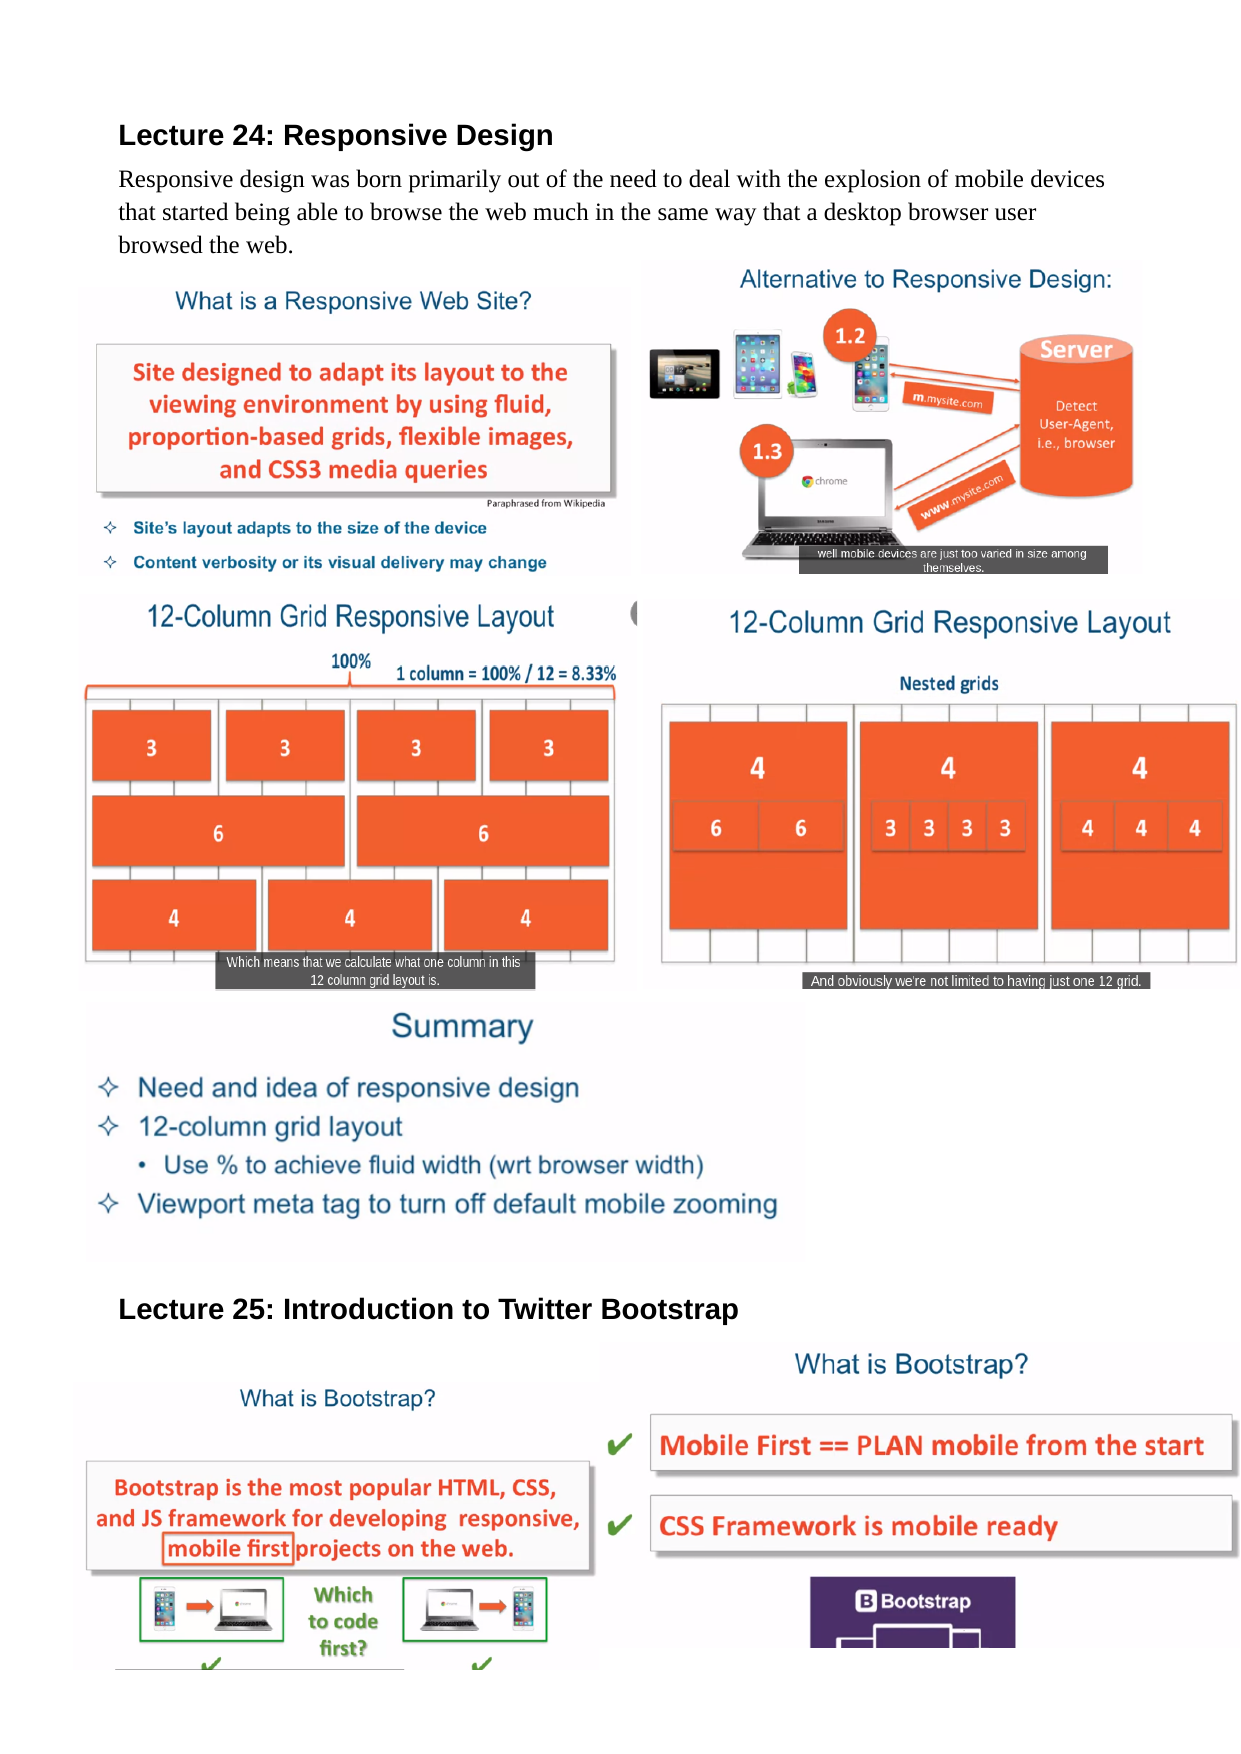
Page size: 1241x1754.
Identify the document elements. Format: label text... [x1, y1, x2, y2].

picture [642, 599, 1241, 989]
picture [78, 594, 638, 991]
text Responsive design was born primarily out of the need to deal with the explosion of mobile devices that started being able to browse the web much in the same way that a desktop browser user browsed the web. [118, 164, 1122, 259]
picture [73, 1342, 1240, 1670]
subtitle Lecture 25: Introduction to Twitter Bootstrap [118, 1292, 1122, 1326]
picture [77, 287, 632, 576]
subtitle Lecture 24: Responsive Design [118, 118, 1122, 152]
picture [641, 260, 1143, 574]
picture [85, 1002, 806, 1262]
